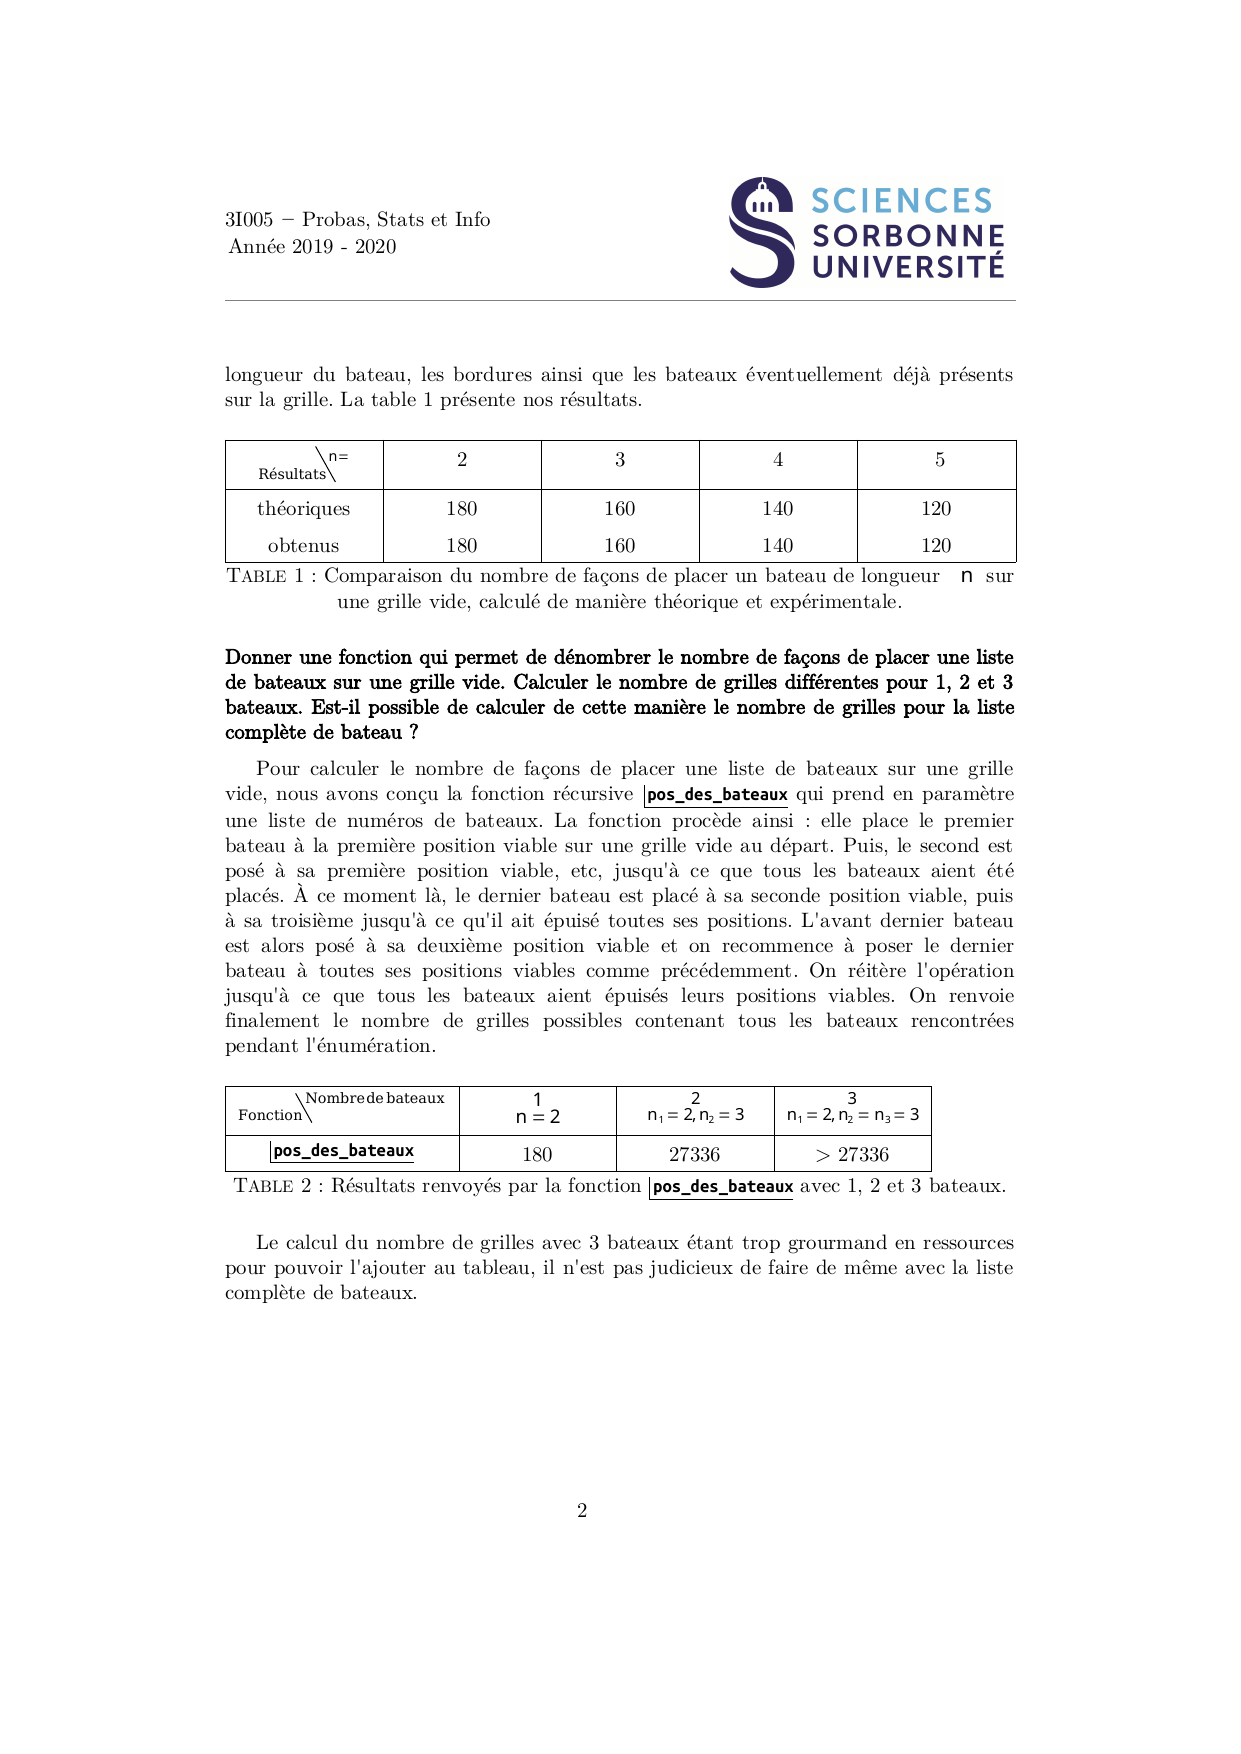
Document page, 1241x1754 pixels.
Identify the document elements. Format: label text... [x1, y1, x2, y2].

table_header 4 [700, 441, 857, 489]
table_header 2 [384, 441, 541, 489]
table_header 5 [858, 441, 1016, 489]
table_cell 180 [384, 490, 541, 525]
subtitle Donner une fonction qui permet de dénombrer le nombre de façons de placer une liste de bateaux sur une grille vide. Calculer le nombre de grilles différentes pour 1, 2 et 3 bateaux. Est-il possible de calculer de cette manière le nombre de grilles pour la liste complète de bateau ? [225, 642, 1016, 742]
table_cell 120 [858, 490, 1016, 525]
text Le calcul du nombre de grilles avec 3 bateaux étant trop grourmand en ressources pour pouvoir l'ajouter au tableau, il n'est pas judicieux de faire de même avec la liste complète de bateaux. [225, 1228, 1016, 1303]
table_header [775, 1087, 931, 1135]
table_header [617, 1087, 774, 1135]
picture [729, 177, 1004, 288]
table_header [226, 441, 383, 489]
table_cell obtenus [226, 525, 383, 562]
table_cell 120 [858, 525, 1016, 562]
table_cell pos_des_bateaux [226, 1136, 459, 1171]
table_cell théoriques [226, 490, 383, 525]
table_cell 140 [700, 490, 857, 525]
table_header 3 [542, 441, 699, 489]
table_header [226, 1087, 459, 1135]
table_cell > 27336 [775, 1136, 931, 1171]
table_cell 180 [384, 525, 541, 562]
table_cell 160 [542, 490, 699, 525]
text Pour calculer le nombre de façons de placer une liste de bateaux sur une grille vide, nous avons conçu la fonction récursive pos_des_bateaux qui prend en paramètre une liste de numéros de bateaux. La fonction procède ainsi : elle place le premier bateau à la première position viable sur une grille vide au départ. Puis, le second est posé à sa première position viable, etc, jusqu'à ce que tous les bateaux aient été placés. À ce moment là, le dernier bateau est placé à sa seconde position viable, puis à sa troisième jusqu'à ce qu'il ait épuisé toutes ses positions. L'avant dernier bateau est alors posé à sa deuxième position viable et on recommence à poser le dernier bateau à toutes ses positions viables comme précédemment. On réitère l'opération jusqu'à ce que tous les bateaux aient épuisés leurs positions viables. On renvoie finalement le nombre de grilles possibles contenant tous les bateaux rencontrées pendant l'énumération. [225, 754, 1016, 1057]
table_header [460, 1087, 616, 1135]
table_cell 160 [542, 525, 699, 562]
text longueur du bateau, les bordures ainsi que les bateaux éventuellement déjà présents sur la grille. La table 1 présente nos résultats. [225, 360, 1016, 410]
table_cell 140 [700, 525, 857, 562]
table_cell 27336 [617, 1136, 774, 1171]
text Table 2 : Résultats renvoyés par la fonction pos_des_bateaux avec 1, 2 et 3 bateaux. [225, 1171, 1016, 1199]
table_cell 180 [460, 1136, 616, 1171]
text Table 1 : Comparaison du nombre de façons de placer un bateau de longueur sur une grille vide, calculé de manière théorique et expérimentale. [225, 563, 1016, 613]
